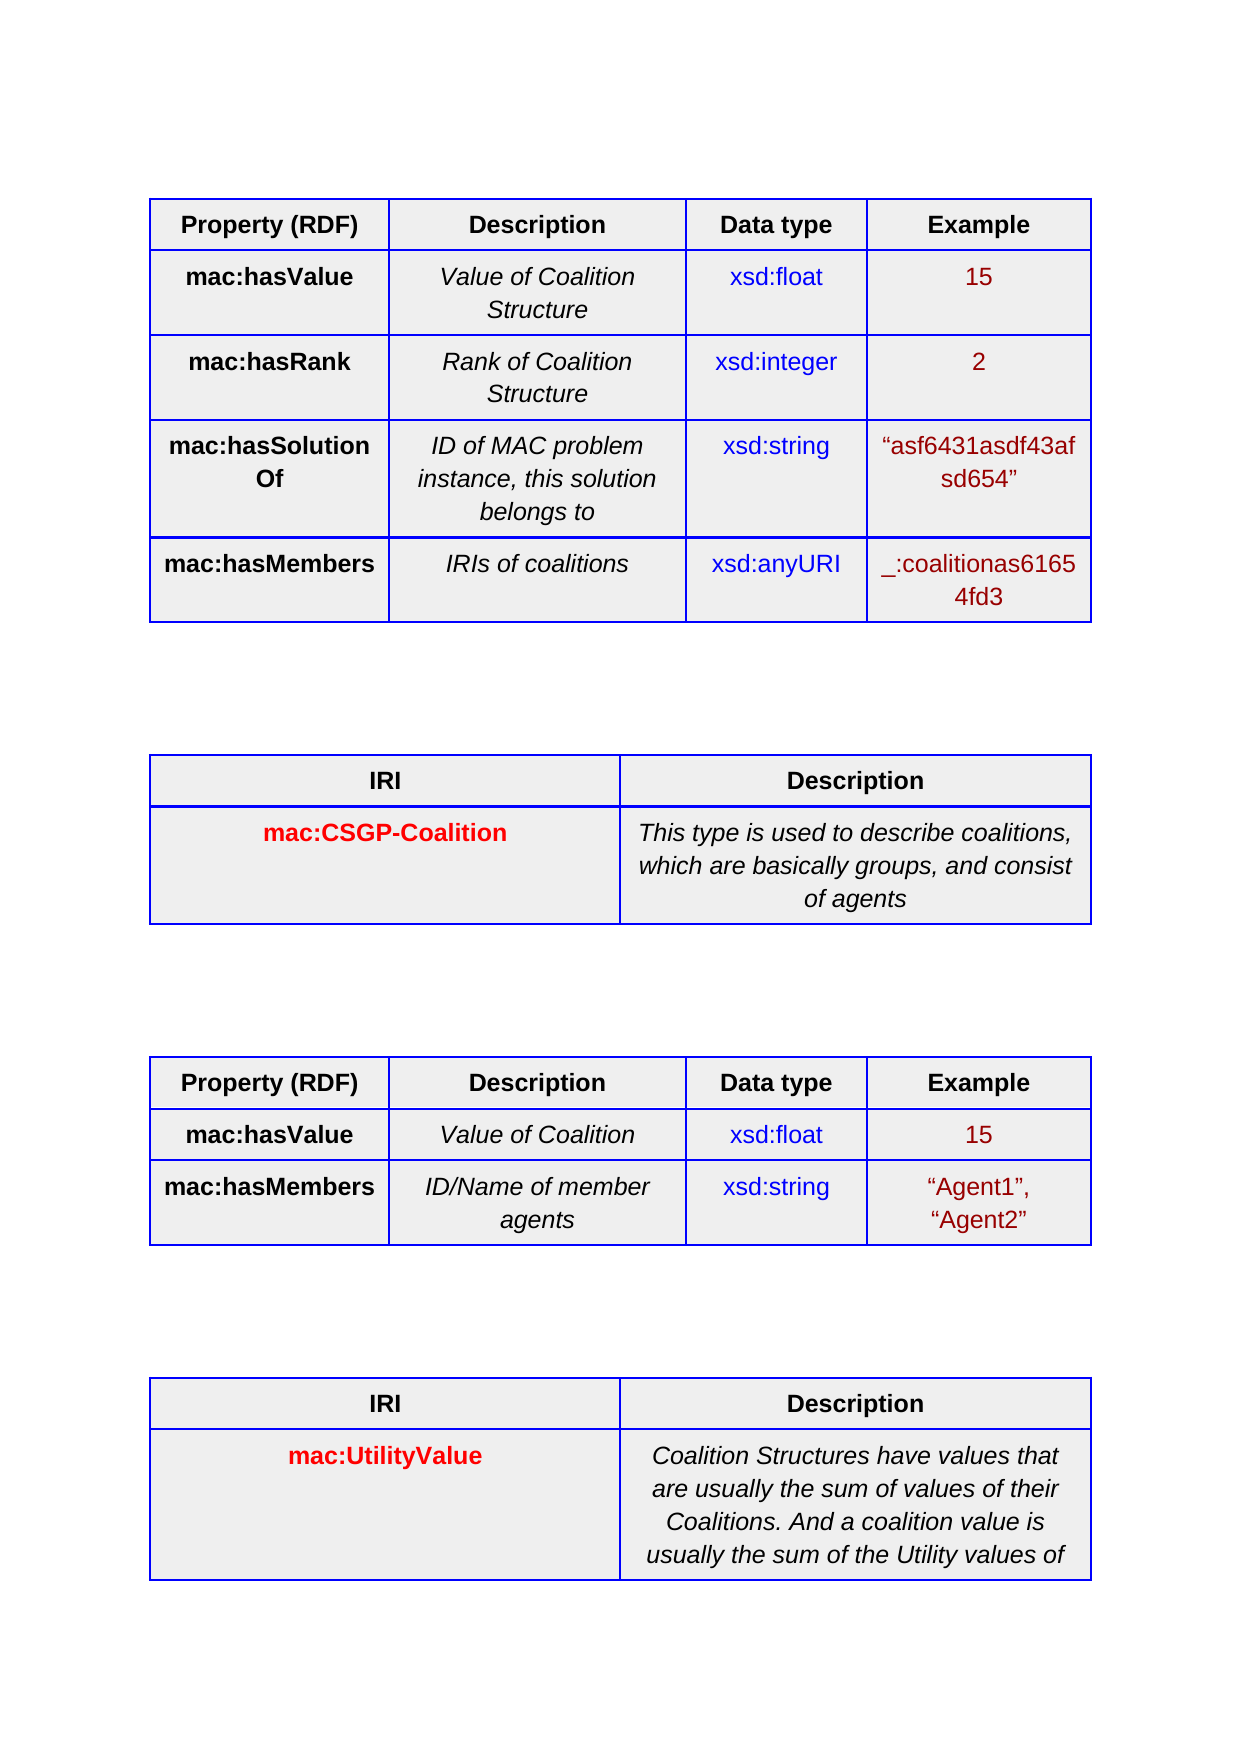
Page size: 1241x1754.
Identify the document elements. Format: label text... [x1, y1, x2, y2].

table_header Data type [687, 1058, 866, 1107]
table_cell xsd:anyURI [687, 539, 866, 621]
table_cell ID of MAC problem instance, this solution belongs to [390, 421, 685, 536]
table_header Description [390, 1058, 685, 1107]
table_cell “asf6431asdf43afsd654” [868, 421, 1090, 536]
table_cell xsd:integer [687, 336, 866, 419]
table_cell Rank of Coalition Structure [390, 336, 685, 419]
table_cell mac:hasValue [151, 1110, 388, 1159]
table_cell Coalition Structures have values that are usually the sum of values of their Coalitions. And a coalition value is usually the sum of the Utility values of [621, 1430, 1090, 1579]
table_cell 2 [868, 336, 1090, 419]
table_cell ID/Name of member agents [390, 1161, 685, 1244]
table_header Description [390, 200, 685, 249]
table_header IRI [151, 756, 619, 805]
table_cell mac:hasMembers [151, 1161, 388, 1244]
table_cell IRIs of coalitions [390, 539, 685, 621]
table_header Description [621, 1379, 1090, 1428]
table_cell xsd:float [687, 1110, 866, 1159]
table_cell “Agent1”, “Agent2” [868, 1161, 1090, 1244]
table_header Example [868, 200, 1090, 249]
table_cell Value of Coalition Structure [390, 251, 685, 334]
table_cell mac:hasValue [151, 251, 388, 334]
table_cell xsd:string [687, 421, 866, 536]
table_cell Value of Coalition [390, 1110, 685, 1159]
table_cell 15 [868, 251, 1090, 334]
table_cell xsd:string [687, 1161, 866, 1244]
table_cell 15 [868, 1110, 1090, 1159]
table_cell mac:hasSolutionOf [151, 421, 388, 536]
table_header Property (RDF) [151, 1058, 388, 1107]
table_cell mac:CSGP-Coalition [151, 808, 619, 923]
table_cell mac:hasRank [151, 336, 388, 419]
table_header Data type [687, 200, 866, 249]
table_cell mac:UtilityValue [151, 1430, 619, 1579]
table_header Example [868, 1058, 1090, 1107]
table_header Description [621, 756, 1090, 805]
table_cell mac:hasMembers [151, 539, 388, 621]
table_header Property (RDF) [151, 200, 388, 249]
table_cell _:coalitionas61654fd3 [868, 539, 1090, 621]
table_header IRI [151, 1379, 619, 1428]
table_cell xsd:float [687, 251, 866, 334]
table_cell This type is used to describe coalitions, which are basically groups, and consist of agents [621, 808, 1090, 923]
